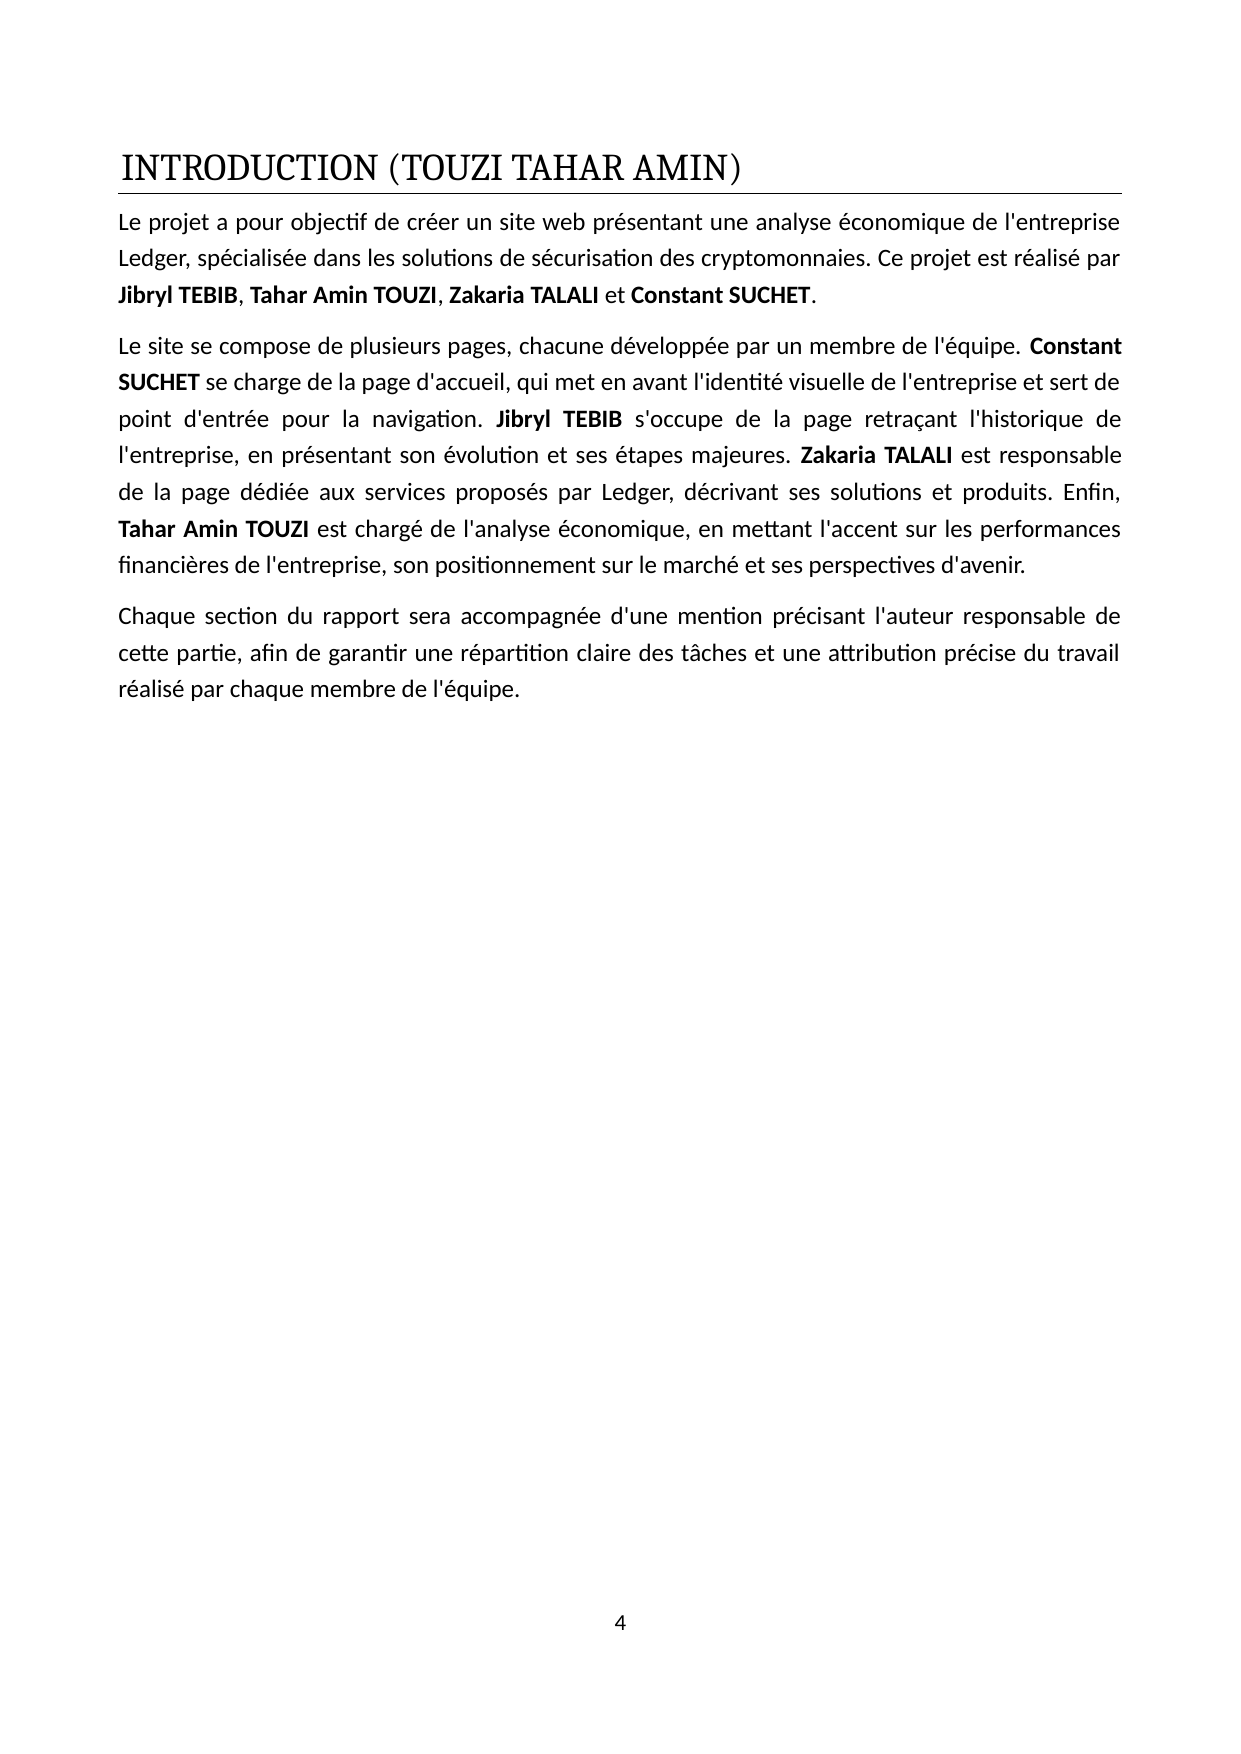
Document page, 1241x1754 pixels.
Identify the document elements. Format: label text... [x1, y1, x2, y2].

subtitle Introduction (Touzi Tahar amin) [118, 143, 1122, 193]
text Le site se compose de plusieurs pages, chacune développée par un membre de l'équipe. Constant SUCHET se charge de la page d'accueil, qui met en avant l'identité visuelle de l'entreprise et sert de point d'entrée pour la navigation. Jibryl TEBIB s'occupe de la page retraçant l'historique de l'entreprise, en présentant son évolution et ses étapes majeures. Zakaria TALALI est responsable de la page dédiée aux services proposés par Ledger, décrivant ses solutions et produits. Enfin, Tahar Amin TOUZI est chargé de l'analyse économique, en mettant l'accent sur les performances financières de l'entreprise, son positionnement sur le marché et ses perspectives d'avenir. [118, 330, 1122, 580]
text Chaque section du rapport sera accompagnée d'une mention précisant l'auteur responsable de cette partie, afin de garantir une répartition claire des tâches et une attribution précise du travail réalisé par chaque membre de l'équipe. [118, 600, 1122, 704]
text Le projet a pour objectif de créer un site web présentant une analyse économique de l'entreprise Ledger, spécialisée dans les solutions de sécurisation des cryptomonnaies. Ce projet est réalisé par Jibryl TEBIB, Tahar Amin TOUZI, Zakaria TALALI et Constant SUCHET. [118, 206, 1122, 309]
